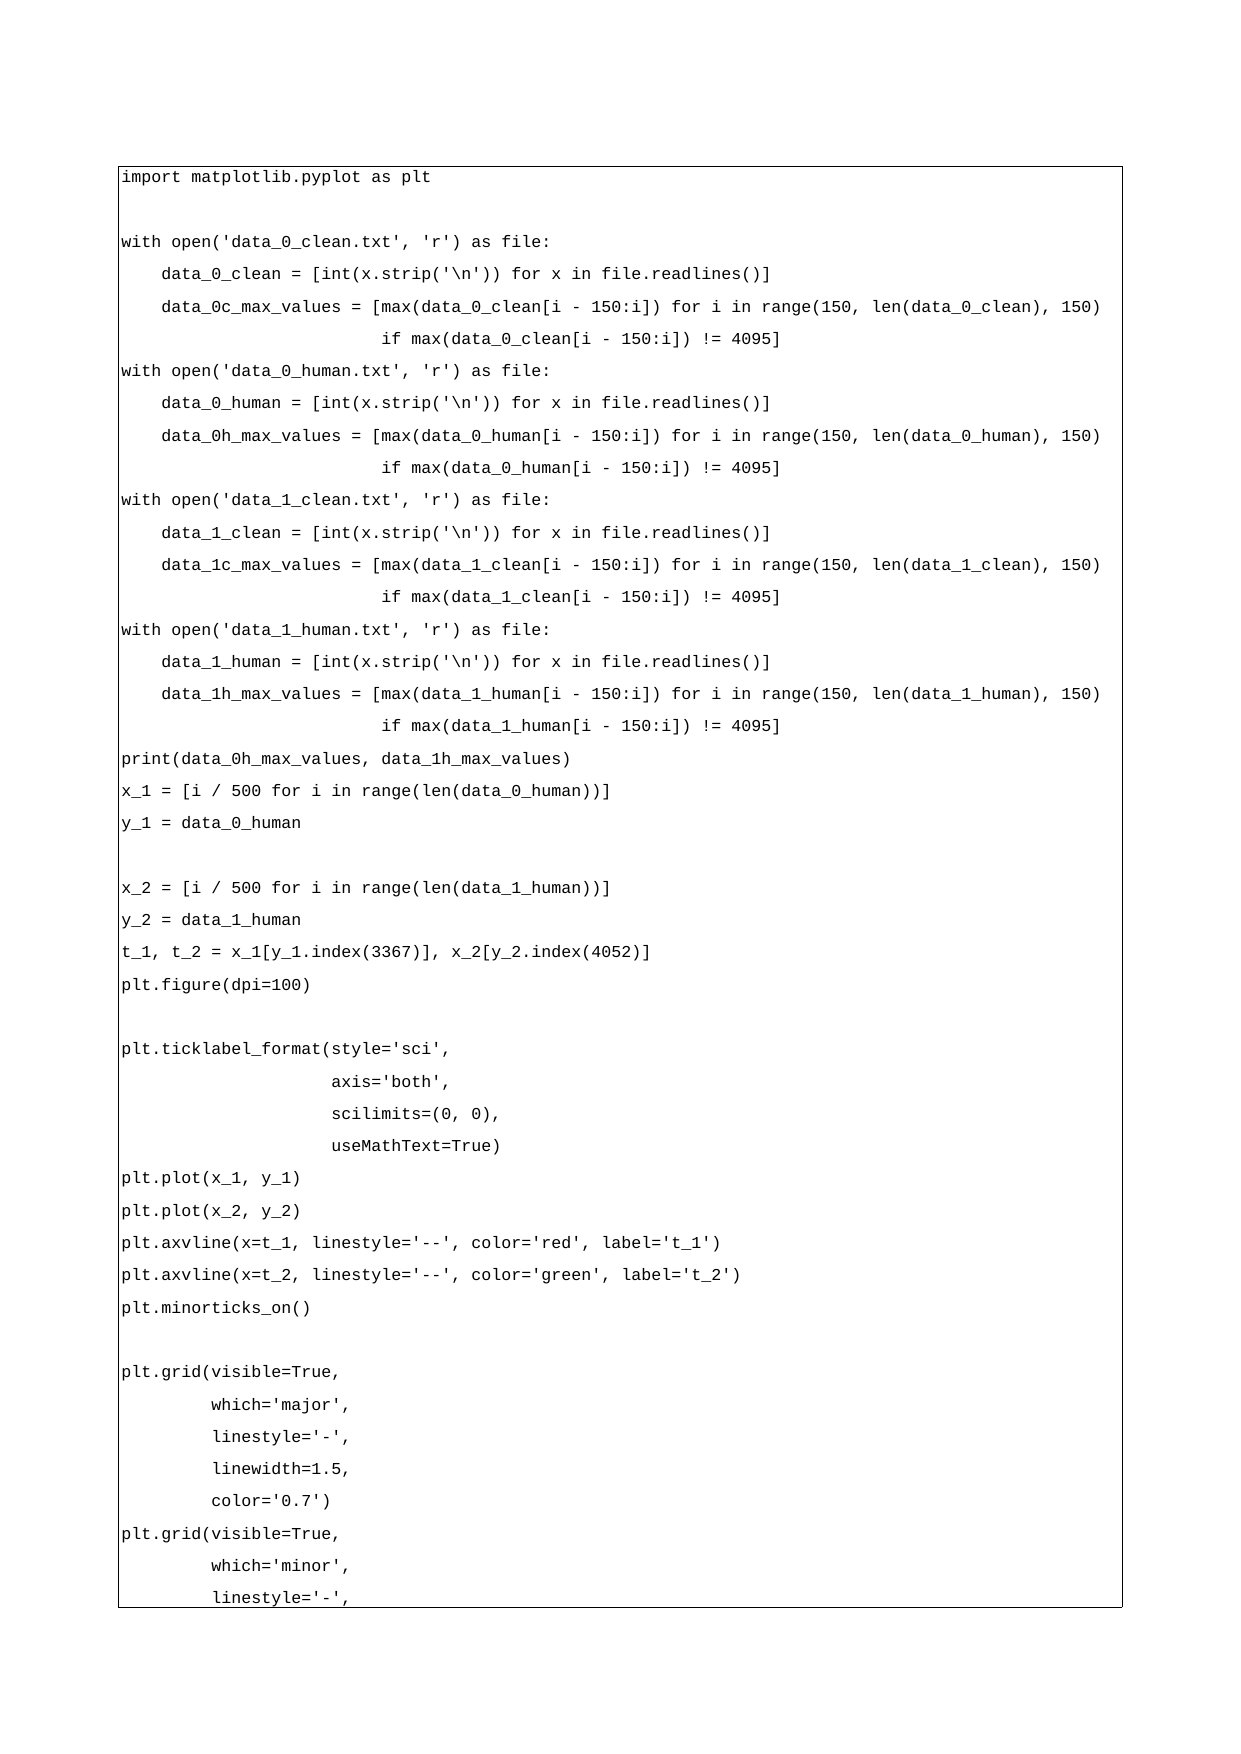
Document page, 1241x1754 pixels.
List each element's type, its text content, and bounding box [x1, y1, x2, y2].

text data_1_human = [int(x.strip('\n')) for x in file.readlines()] [119, 650, 1122, 671]
text plt.grid(visible=True, [119, 1522, 1122, 1543]
text which='minor', [119, 1554, 1122, 1575]
text with open('data_1_human.txt', 'r') as file: [119, 618, 1122, 638]
text print(data_0h_max_values, data_1h_max_values) [119, 747, 1122, 768]
text data_0h_max_values = [max(data_0_human[i - 150:i]) for i in range(150, len(data_0_human), 150) [119, 424, 1122, 445]
text data_1c_max_values = [max(data_1_clean[i - 150:i]) for i in range(150, len(data_1_clean), 150) [119, 553, 1122, 574]
text if max(data_0_human[i - 150:i]) != 4095] [119, 456, 1122, 477]
text plt.ticklabel_format(style='sci', [119, 1038, 1122, 1058]
text axis='both', [119, 1070, 1122, 1091]
text y_1 = data_0_human [119, 812, 1122, 832]
text x_1 = [i / 500 for i in range(len(data_0_human))] [119, 779, 1122, 800]
text data_1h_max_values = [max(data_1_human[i - 150:i]) for i in range(150, len(data_1_human), 150) [119, 682, 1122, 703]
text plt.figure(dpi=100) [119, 973, 1122, 994]
text if max(data_1_human[i - 150:i]) != 4095] [119, 715, 1122, 735]
text with open('data_0_clean.txt', 'r') as file: [119, 230, 1122, 251]
text with open('data_0_human.txt', 'r') as file: [119, 359, 1122, 380]
text plt.minorticks_on() [119, 1296, 1122, 1317]
text linestyle='-', [119, 1587, 1122, 1607]
text useMathText=True) [119, 1134, 1122, 1155]
text data_0_clean = [int(x.strip('\n')) for x in file.readlines()] [119, 263, 1122, 283]
text plt.grid(visible=True, [119, 1361, 1122, 1381]
text y_2 = data_1_human [119, 908, 1122, 929]
text data_1_clean = [int(x.strip('\n')) for x in file.readlines()] [119, 521, 1122, 542]
text data_0_human = [int(x.strip('\n')) for x in file.readlines()] [119, 392, 1122, 412]
text t_1, t_2 = x_1[y_1.index(3367)], x_2[y_2.index(4052)] [119, 941, 1122, 961]
text plt.plot(x_2, y_2) [119, 1199, 1122, 1220]
text color='0.7') [119, 1490, 1122, 1510]
text which='major', [119, 1393, 1122, 1413]
text linewidth=1.5, [119, 1457, 1122, 1478]
text plt.axvline(x=t_1, linestyle='--', color='red', label='t_1') [119, 1231, 1122, 1252]
text plt.axvline(x=t_2, linestyle='--', color='green', label='t_2') [119, 1264, 1122, 1284]
text data_0c_max_values = [max(data_0_clean[i - 150:i]) for i in range(150, len(data_0_clean), 150) [119, 295, 1122, 316]
text scilimits=(0, 0), [119, 1102, 1122, 1123]
text if max(data_0_clean[i - 150:i]) != 4095] [119, 327, 1122, 348]
text if max(data_1_clean[i - 150:i]) != 4095] [119, 586, 1122, 606]
text linestyle='-', [119, 1425, 1122, 1446]
text plt.plot(x_1, y_1) [119, 1167, 1122, 1187]
text with open('data_1_clean.txt', 'r') as file: [119, 489, 1122, 509]
text import matplotlib.pyplot as plt [119, 167, 1122, 186]
text x_2 = [i / 500 for i in range(len(data_1_human))] [119, 876, 1122, 897]
